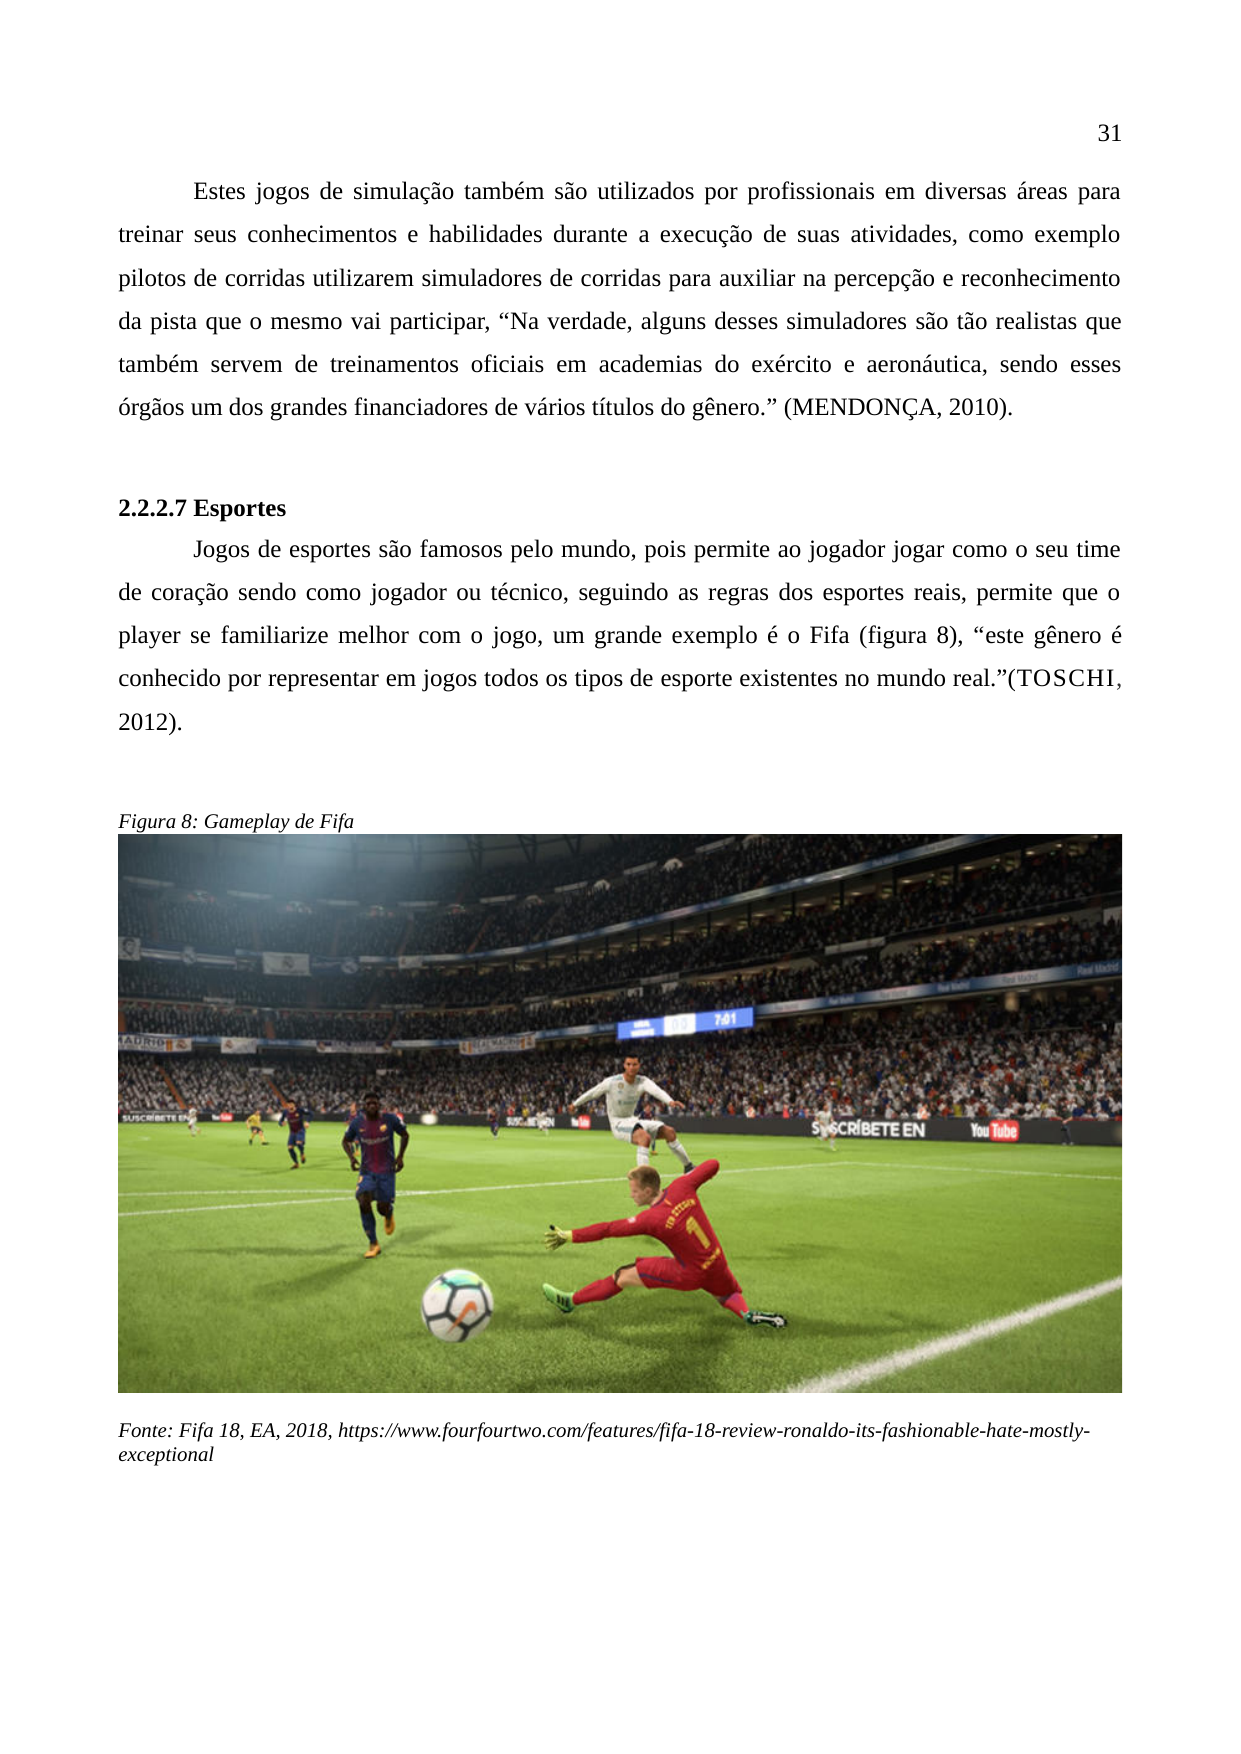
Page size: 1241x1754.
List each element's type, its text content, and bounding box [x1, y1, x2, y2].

text Fonte: Fifa 18, EA, 2018, https://www.fourfourtwo.com/features/fifa-18-review-ronaldo-its-fashionable-hate-mostly-exceptional [118, 1418, 1122, 1466]
picture [118, 834, 1123, 1393]
subtitle 2.2.2.7 Esportes [118, 493, 1122, 522]
text Figura 8: Gameplay de Fifa [118, 805, 1122, 834]
text Jogos de esportes são famosos pelo mundo, pois permite ao jogador jogar como o seu time de coração sendo como jogador ou técnico, seguindo as regras dos esportes reais, permite que o player se familiarize melhor com o jogo, um grande exemplo é o Fifa (figura 8), “este gênero é conhecido por representar em jogos todos os tipos de esporte existentes no mundo real.”(TOSCHI, 2012). [118, 534, 1122, 735]
text Estes jogos de simulação também são utilizados por profissionais em diversas áreas para treinar seus conhecimentos e habilidades durante a execução de suas atividades, como exemplo pilotos de corridas utilizarem simuladores de corridas para auxiliar na percepção e reconhecimento da pista que o mesmo vai participar, “Na verdade, alguns desses simuladores são tão realistas que também servem de treinamentos oficiais em academias do exército e aeronáutica, sendo esses órgãos um dos grandes financiadores de vários títulos do gênero.” (MENDONÇA, 2010). [118, 176, 1122, 421]
